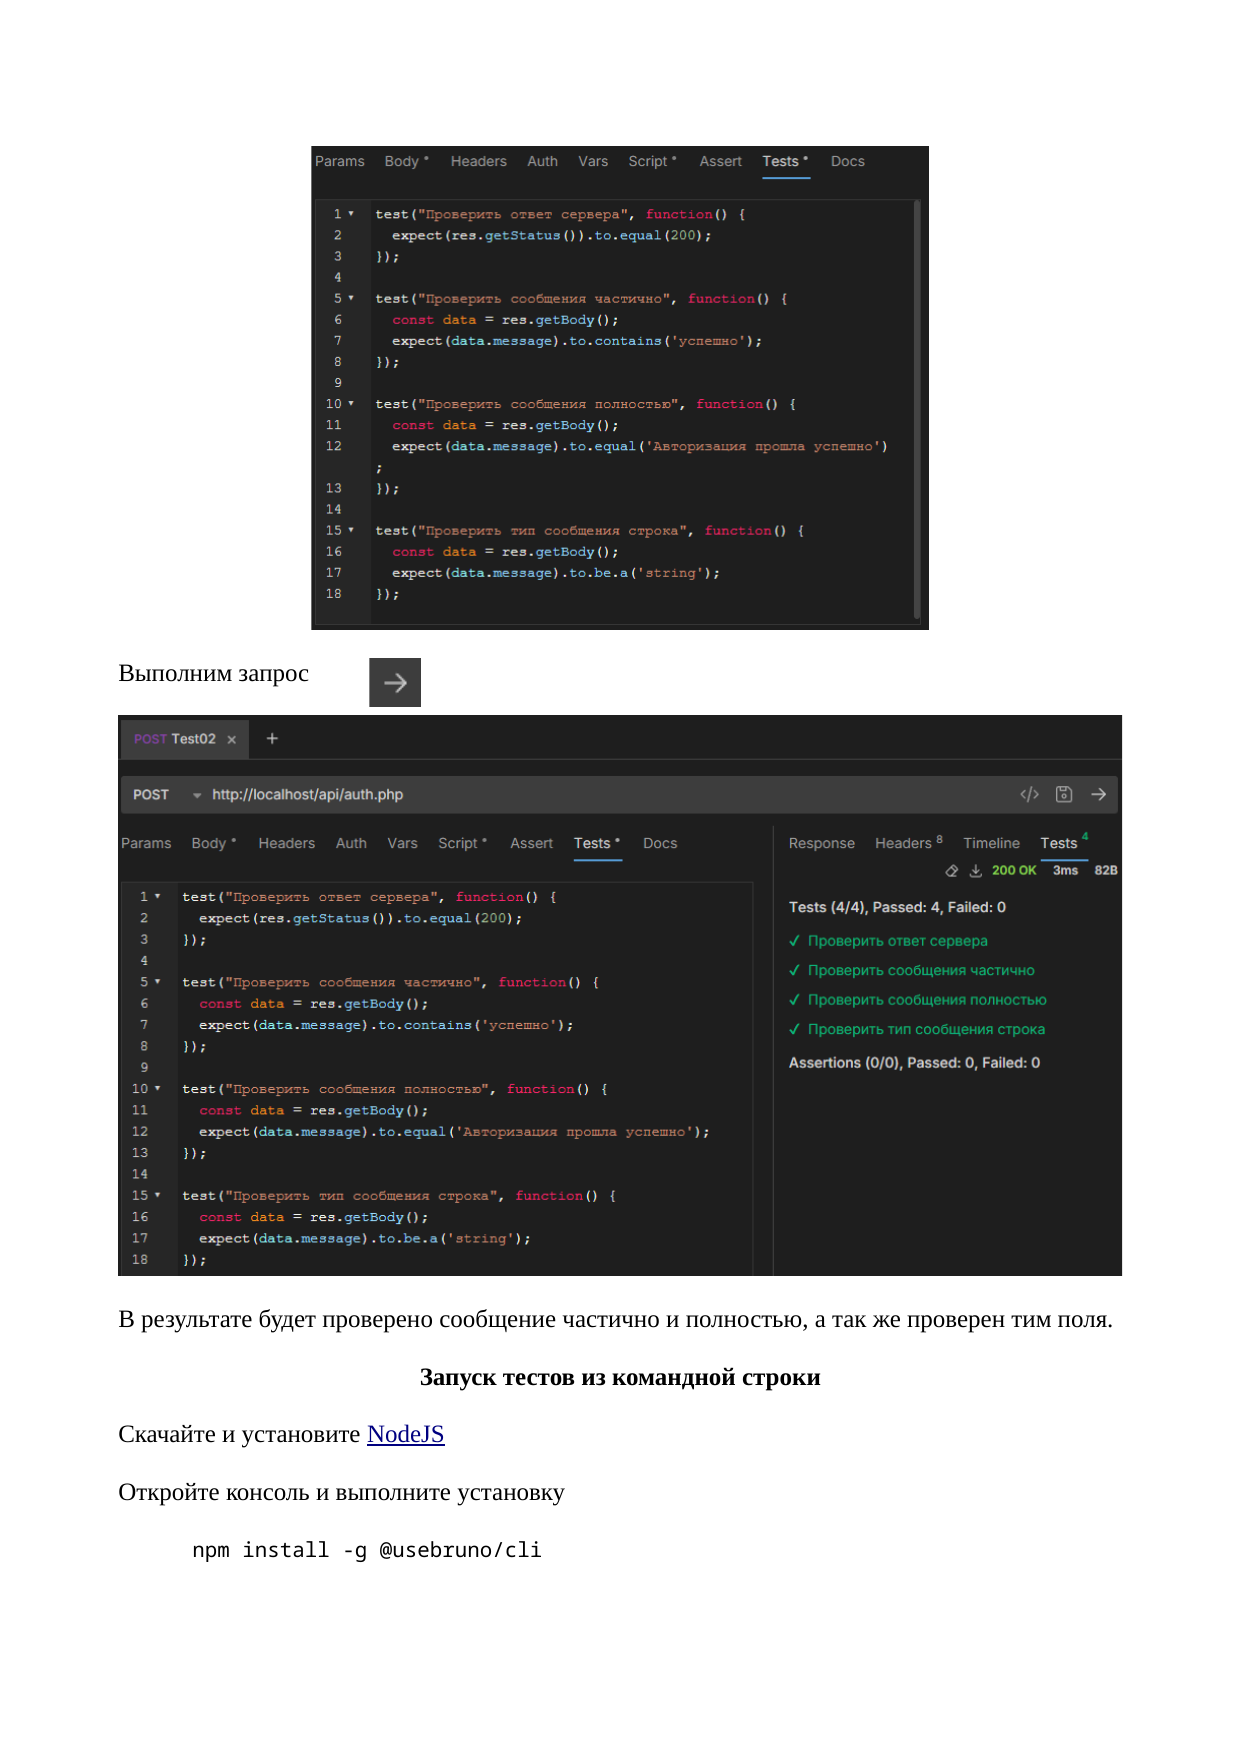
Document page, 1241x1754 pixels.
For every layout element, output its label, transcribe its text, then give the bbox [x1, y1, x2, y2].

text В результате будет проверено сообщение частично и полностью, а так же проверен тим поля. [118, 1304, 1122, 1333]
picture [118, 715, 1123, 1276]
text Откройте консоль и выполните установку [118, 1477, 1122, 1506]
text [421, 658, 1122, 687]
text Запуск тестов из командной строки [118, 1362, 1122, 1391]
text Скачайте и установите NodeJS [118, 1419, 1122, 1448]
picture [369, 658, 421, 707]
picture [311, 146, 929, 630]
text npm install -g @usebruno/cli [192, 1534, 1122, 1564]
text Выполним запрос [118, 658, 369, 687]
